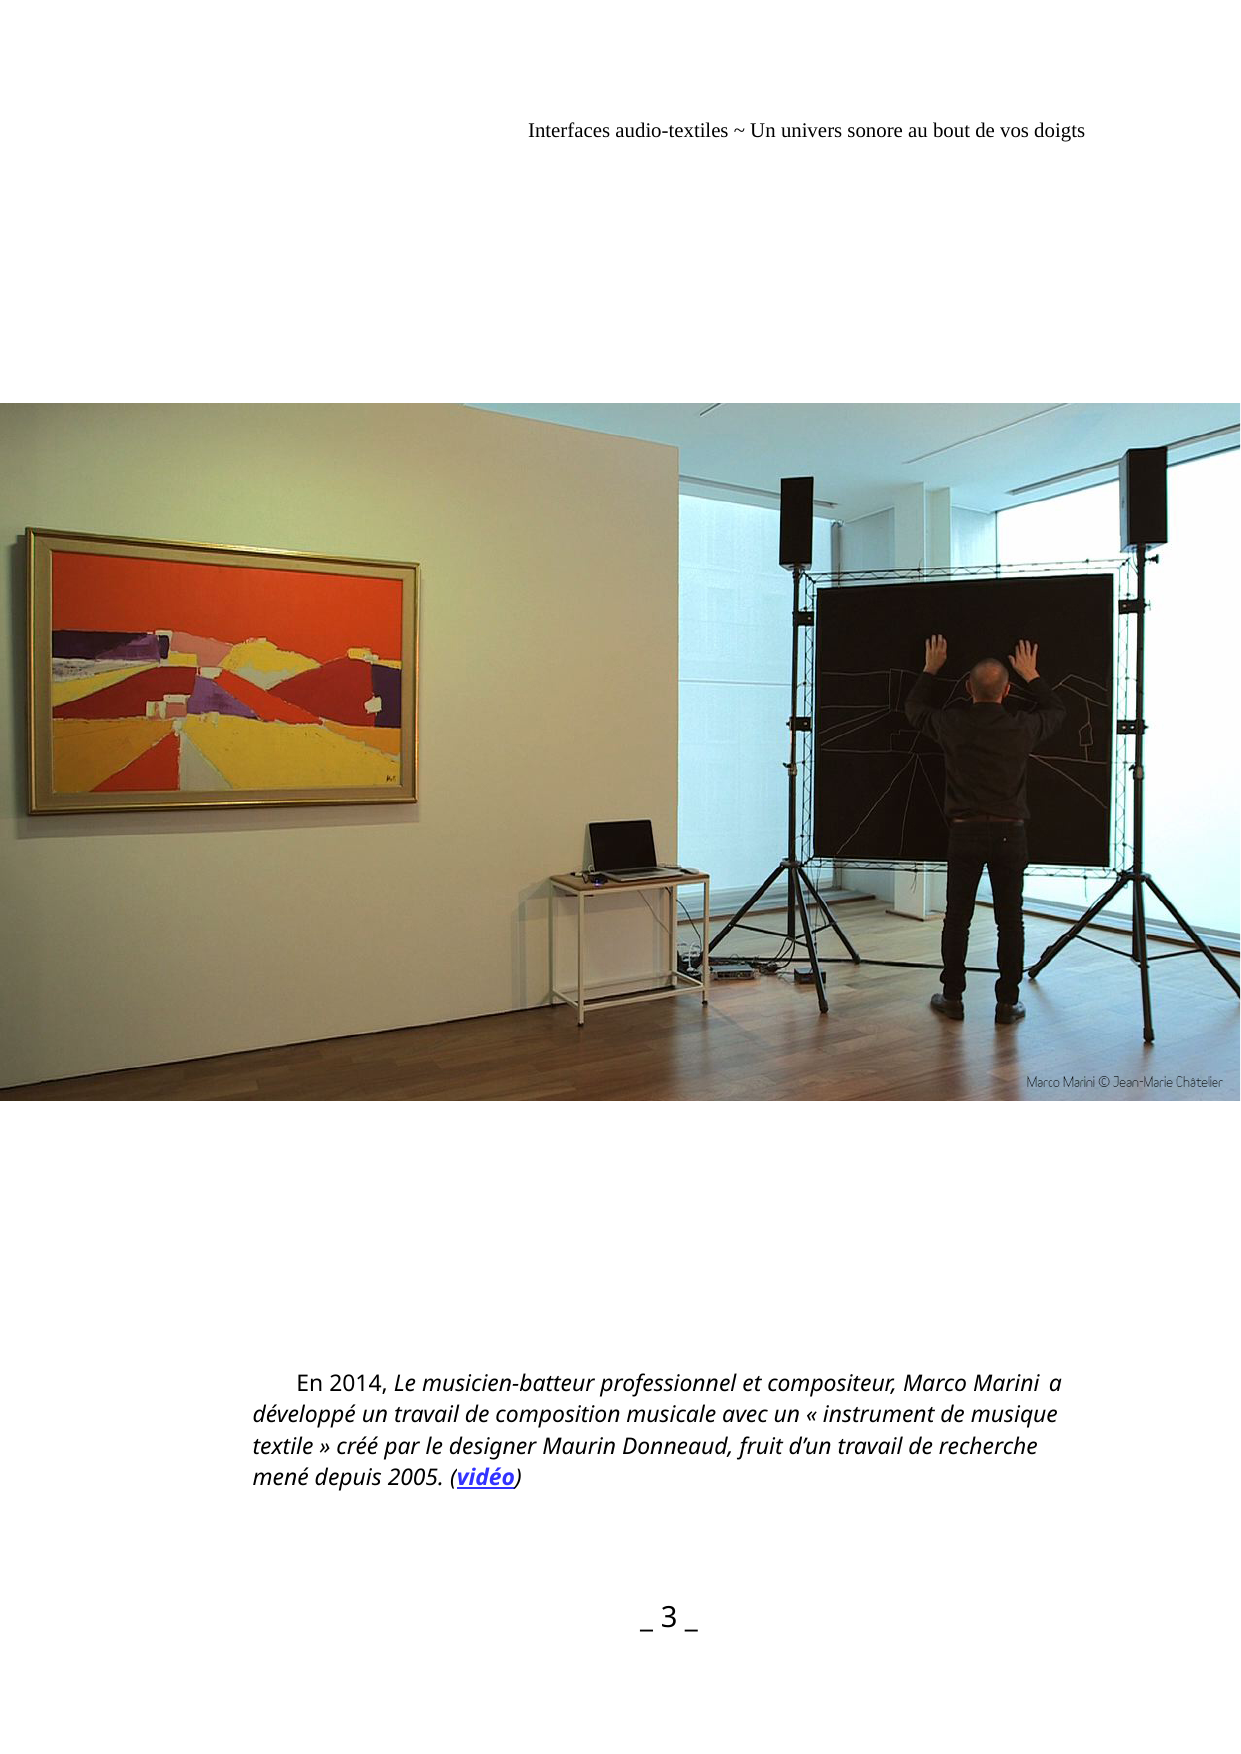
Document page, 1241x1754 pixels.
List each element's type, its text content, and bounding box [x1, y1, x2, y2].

picture [0, 403, 1241, 1101]
text En 2014, Le musicien-batteur professionnel et compositeur, Marco Marini a développé un travail de composition musicale avec un « instrument de musique textile » créé par le designer Maurin Donneaud, fruit d’un travail de recherche mené depuis 2005. (vidéo) [252, 1367, 1085, 1521]
